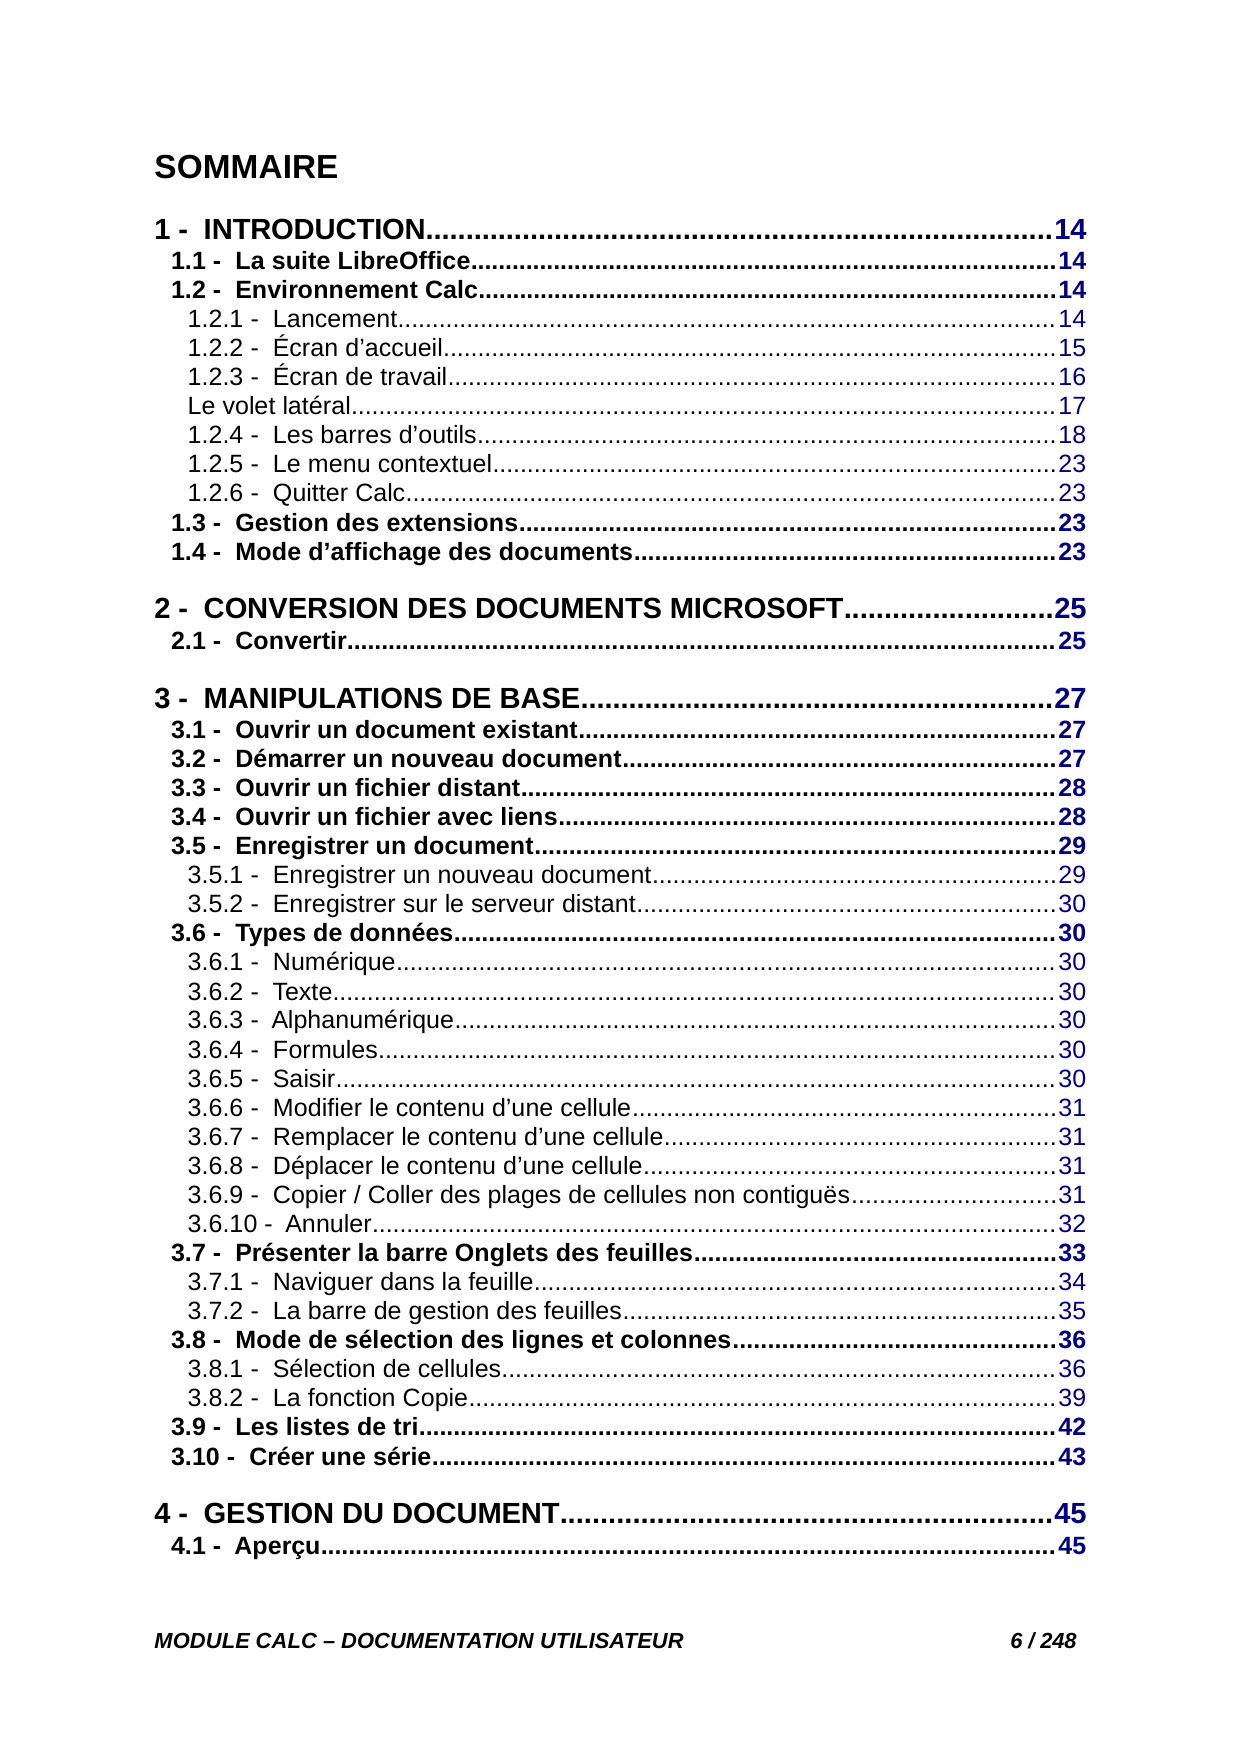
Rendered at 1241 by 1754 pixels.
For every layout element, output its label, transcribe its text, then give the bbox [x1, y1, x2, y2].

text 3 - manipulations de base 27 [154, 681, 1086, 714]
text 3.6.7 - Remplacer le contenu d’une cellule 31 [187, 1122, 1086, 1151]
text 1.2.4 - Les barres d’outils 18 [187, 420, 1086, 449]
text Le volet latéral 17 [187, 391, 1086, 420]
text 2 - conversion des documents Microsoft 25 [154, 591, 1086, 625]
text 1.2.2 - Écran d’accueil 15 [187, 333, 1086, 362]
text 3.7.2 - La barre de gestion des feuilles 35 [187, 1296, 1086, 1325]
text 3.2 - Démarrer un nouveau document 27 [171, 744, 1086, 773]
text 3.6.4 - Formules 30 [187, 1034, 1086, 1063]
text 3.5.2 - Enregistrer sur le serveur distant 30 [187, 889, 1086, 918]
text 3.7.1 - Naviguer dans la feuille 34 [187, 1267, 1086, 1296]
text 1.2.6 - Quitter Calc 23 [187, 478, 1086, 507]
text 3.6.5 - Saisir 30 [187, 1063, 1086, 1093]
text 3.6.3 - Alphanumérique 30 [187, 1005, 1086, 1034]
subtitle SOMMAIRE [154, 147, 1086, 186]
text 3.6.6 - Modifier le contenu d’une cellule 31 [187, 1093, 1086, 1122]
text 1.3 - Gestion des extensions 23 [171, 507, 1086, 536]
text 3.8.2 - La fonction Copie 39 [187, 1383, 1086, 1412]
text 1.2.5 - Le menu contextuel 23 [187, 449, 1086, 478]
text 3.6.2 - Texte 30 [187, 976, 1086, 1005]
text 4.1 - Aperçu 45 [171, 1531, 1086, 1559]
text 1.1 - La suite LibreOffice 14 [171, 246, 1086, 275]
text 1.2.3 - Écran de travail 16 [187, 362, 1086, 391]
text 3.6.8 - Déplacer le contenu d’une cellule 31 [187, 1151, 1086, 1180]
text 3.8 - Mode de sélection des lignes et colonnes 36 [171, 1325, 1086, 1354]
text 2.1 - Convertir 25 [171, 626, 1086, 655]
text 3.6.10 - Annuler 32 [187, 1209, 1086, 1238]
text 3.5 - Enregistrer un document 29 [171, 831, 1086, 860]
text 3.9 - Les listes de tri 42 [171, 1412, 1086, 1441]
text 3.6.1 - Numérique 30 [187, 947, 1086, 976]
text 4 - Gestion du document 45 [154, 1496, 1086, 1530]
text 3.8.1 - Sélection de cellules 36 [187, 1354, 1086, 1383]
text 1.2 - Environnement Calc 14 [171, 275, 1086, 304]
text 1 - Introduction 14 [154, 212, 1086, 245]
text 3.3 - Ouvrir un fichier distant 28 [171, 773, 1086, 802]
text 3.10 - Créer une série 43 [171, 1441, 1086, 1470]
text 1.4 - Mode d’affichage des documents 23 [171, 536, 1086, 566]
text 3.7 - Présenter la barre Onglets des feuilles 33 [171, 1238, 1086, 1267]
text 3.6.9 - Copier / Coller des plages de cellules non contiguës 31 [187, 1180, 1086, 1209]
text 3.5.1 - Enregistrer un nouveau document 29 [187, 860, 1086, 889]
text 3.6 - Types de données 30 [171, 918, 1086, 947]
text 1.2.1 - Lancement 14 [187, 304, 1086, 333]
text 3.1 - Ouvrir un document existant 27 [171, 715, 1086, 744]
text 3.4 - Ouvrir un fichier avec liens 28 [171, 802, 1086, 831]
